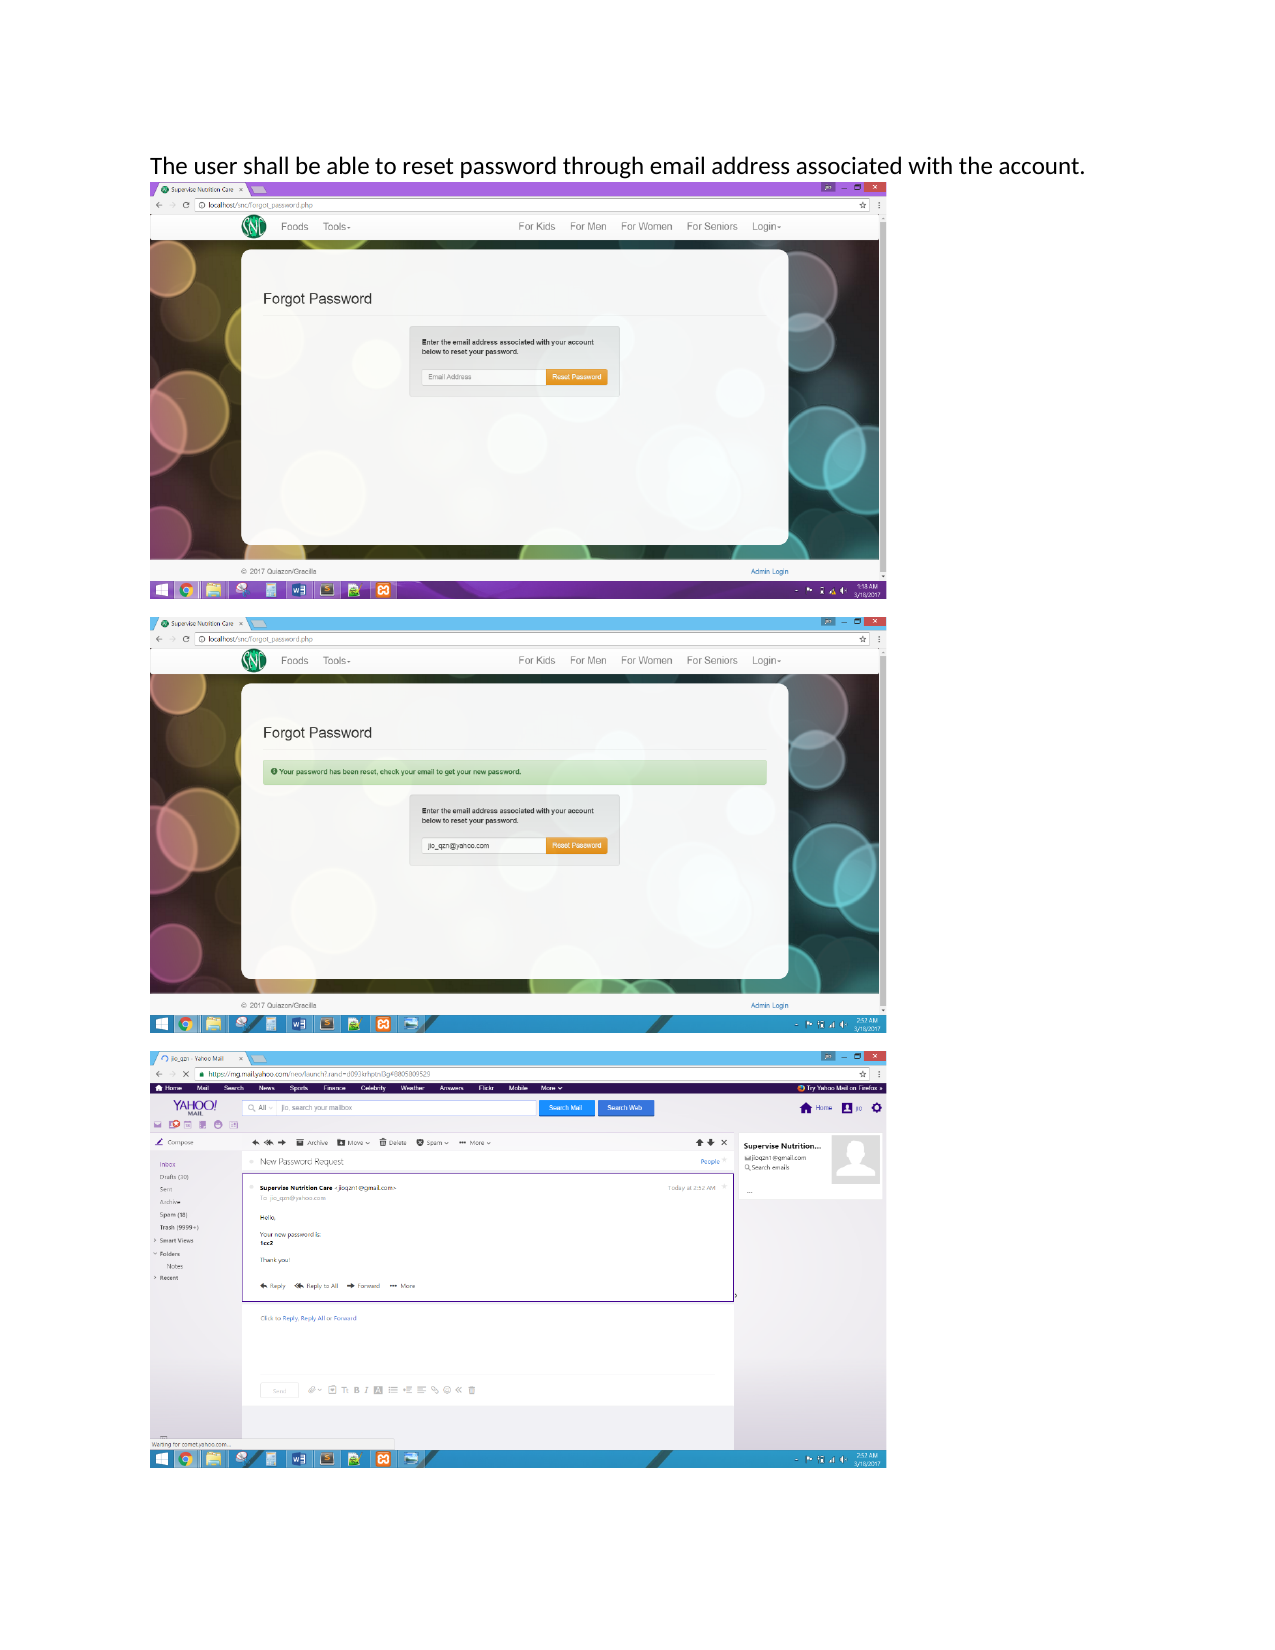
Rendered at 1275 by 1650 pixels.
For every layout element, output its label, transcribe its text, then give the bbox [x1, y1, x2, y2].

text The user shall be able to reset password through email address associated with the account. [150, 150, 1125, 598]
